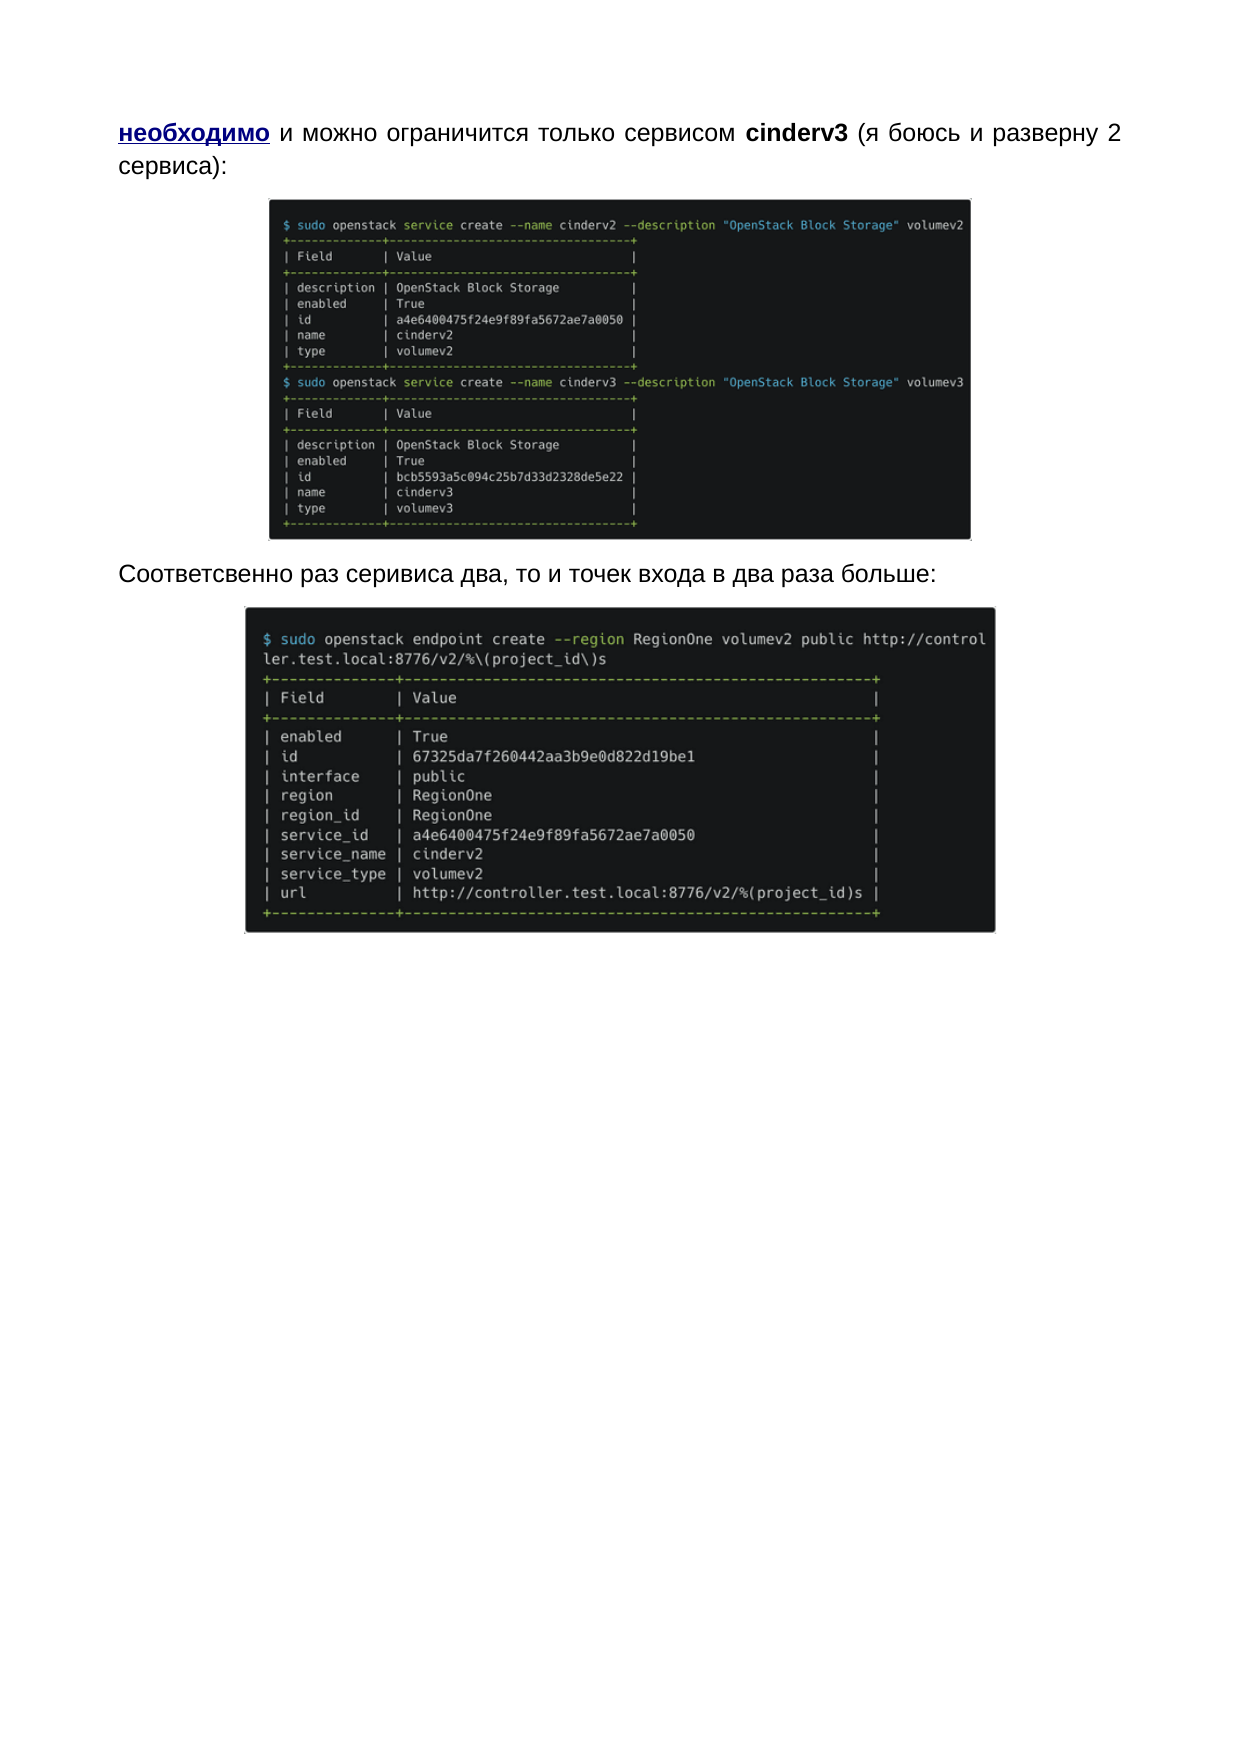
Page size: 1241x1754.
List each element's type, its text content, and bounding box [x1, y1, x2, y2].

text Соответсвенно раз серивиса два, то и точек входа в два раза больше: [118, 559, 1122, 588]
text необходимо и можно ограничится только сервисом cinderv3 (я боюсь и разверну 2 сервиса): [118, 118, 1122, 180]
picture [244, 606, 997, 934]
picture [268, 198, 972, 541]
